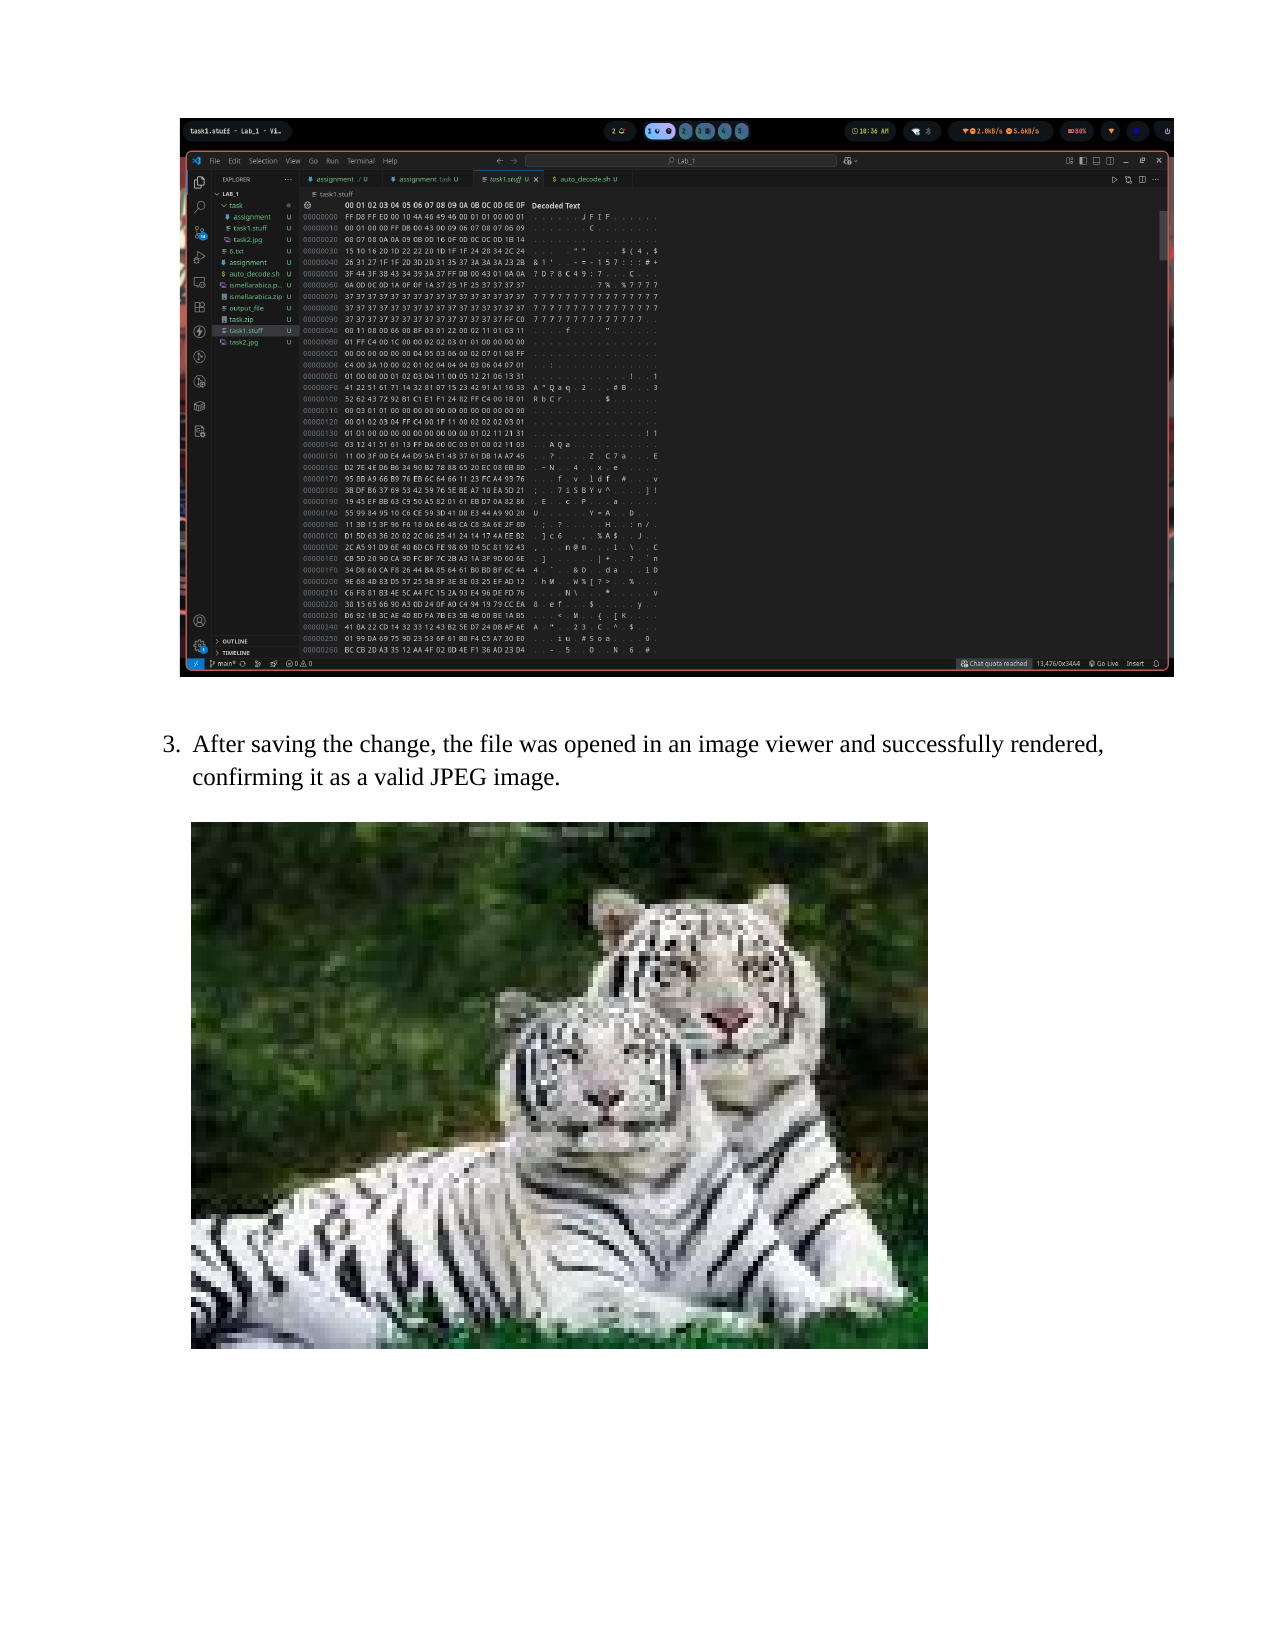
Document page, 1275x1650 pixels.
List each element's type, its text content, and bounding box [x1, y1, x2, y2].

picture [191, 822, 928, 1349]
picture [179, 118, 1174, 677]
list After saving the change, the file was opened in an image viewer and successfully rendered, confirming it as a valid JPEG image. [162, 729, 1157, 791]
